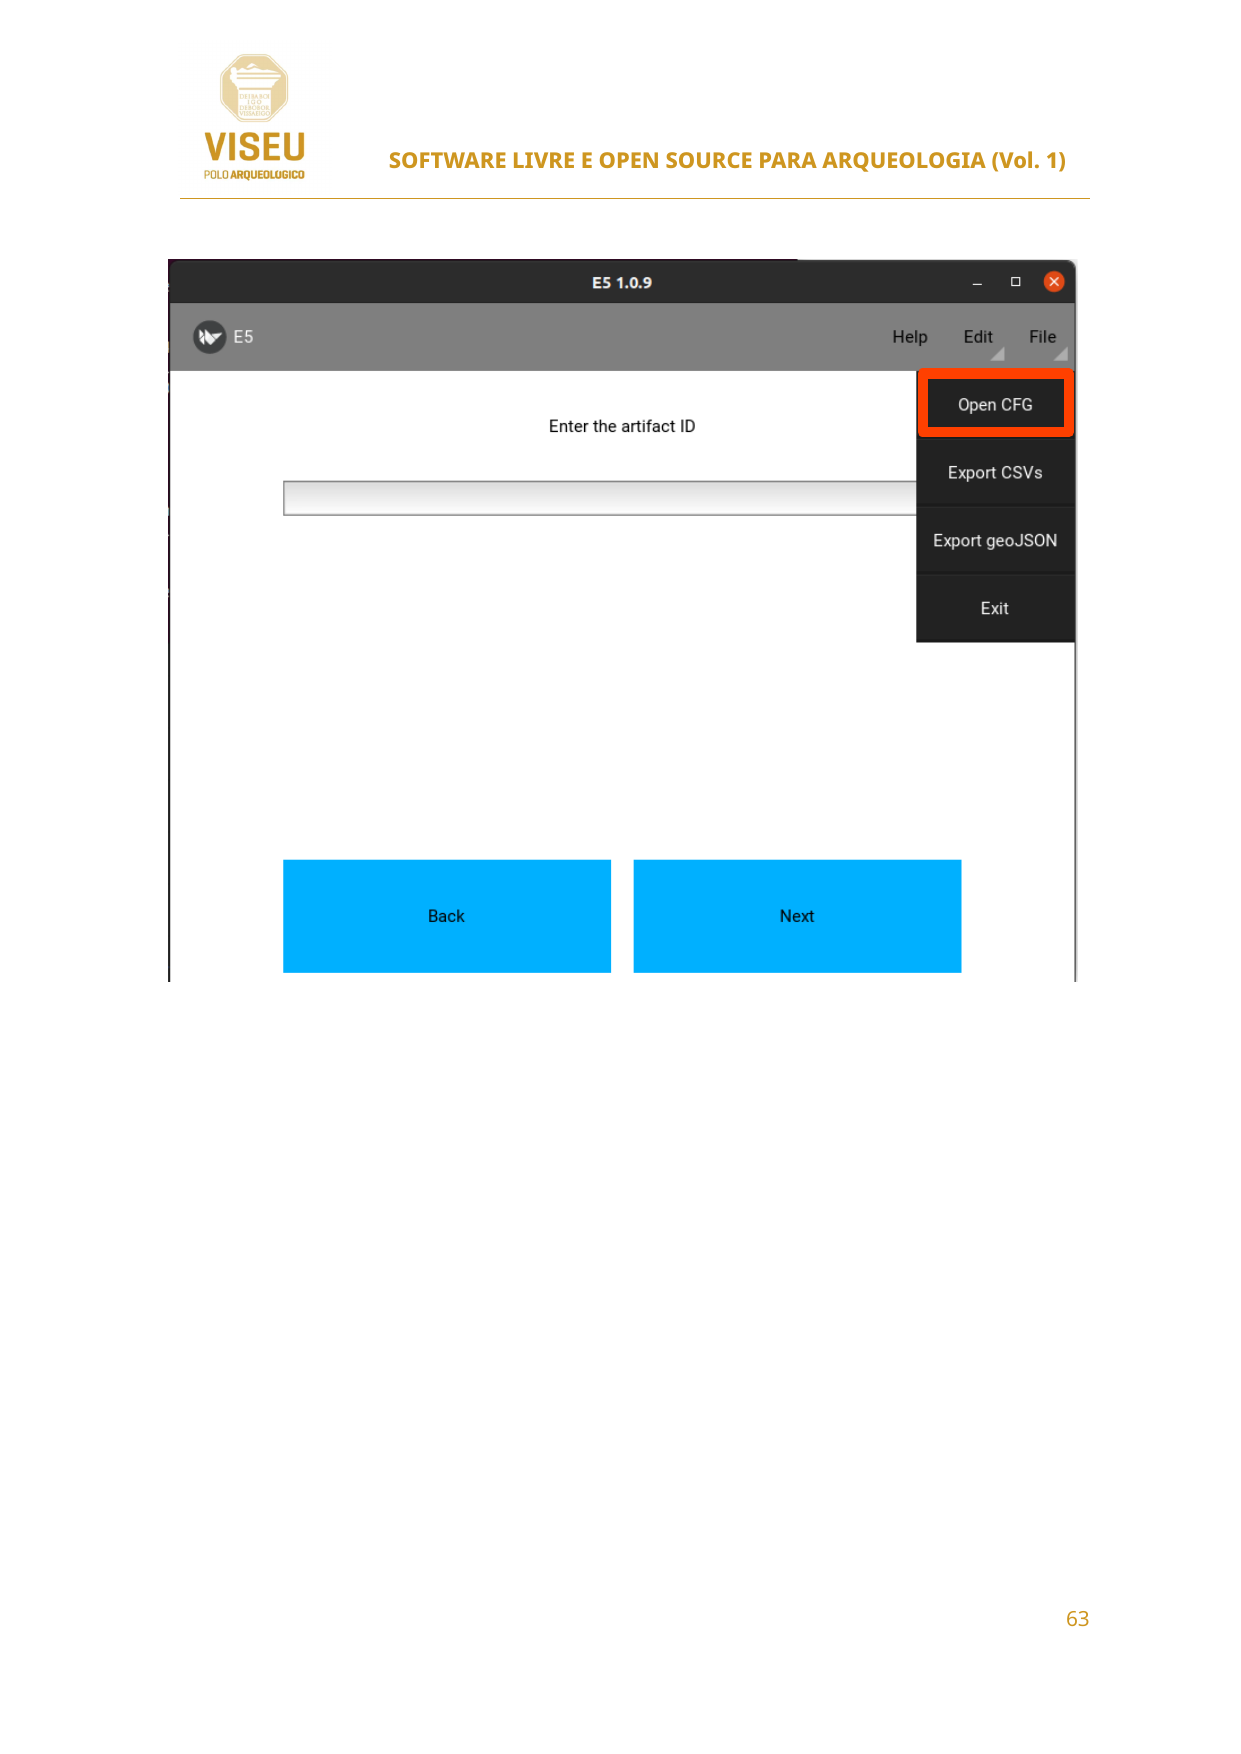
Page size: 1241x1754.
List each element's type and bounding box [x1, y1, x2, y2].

picture [168, 259, 1078, 982]
